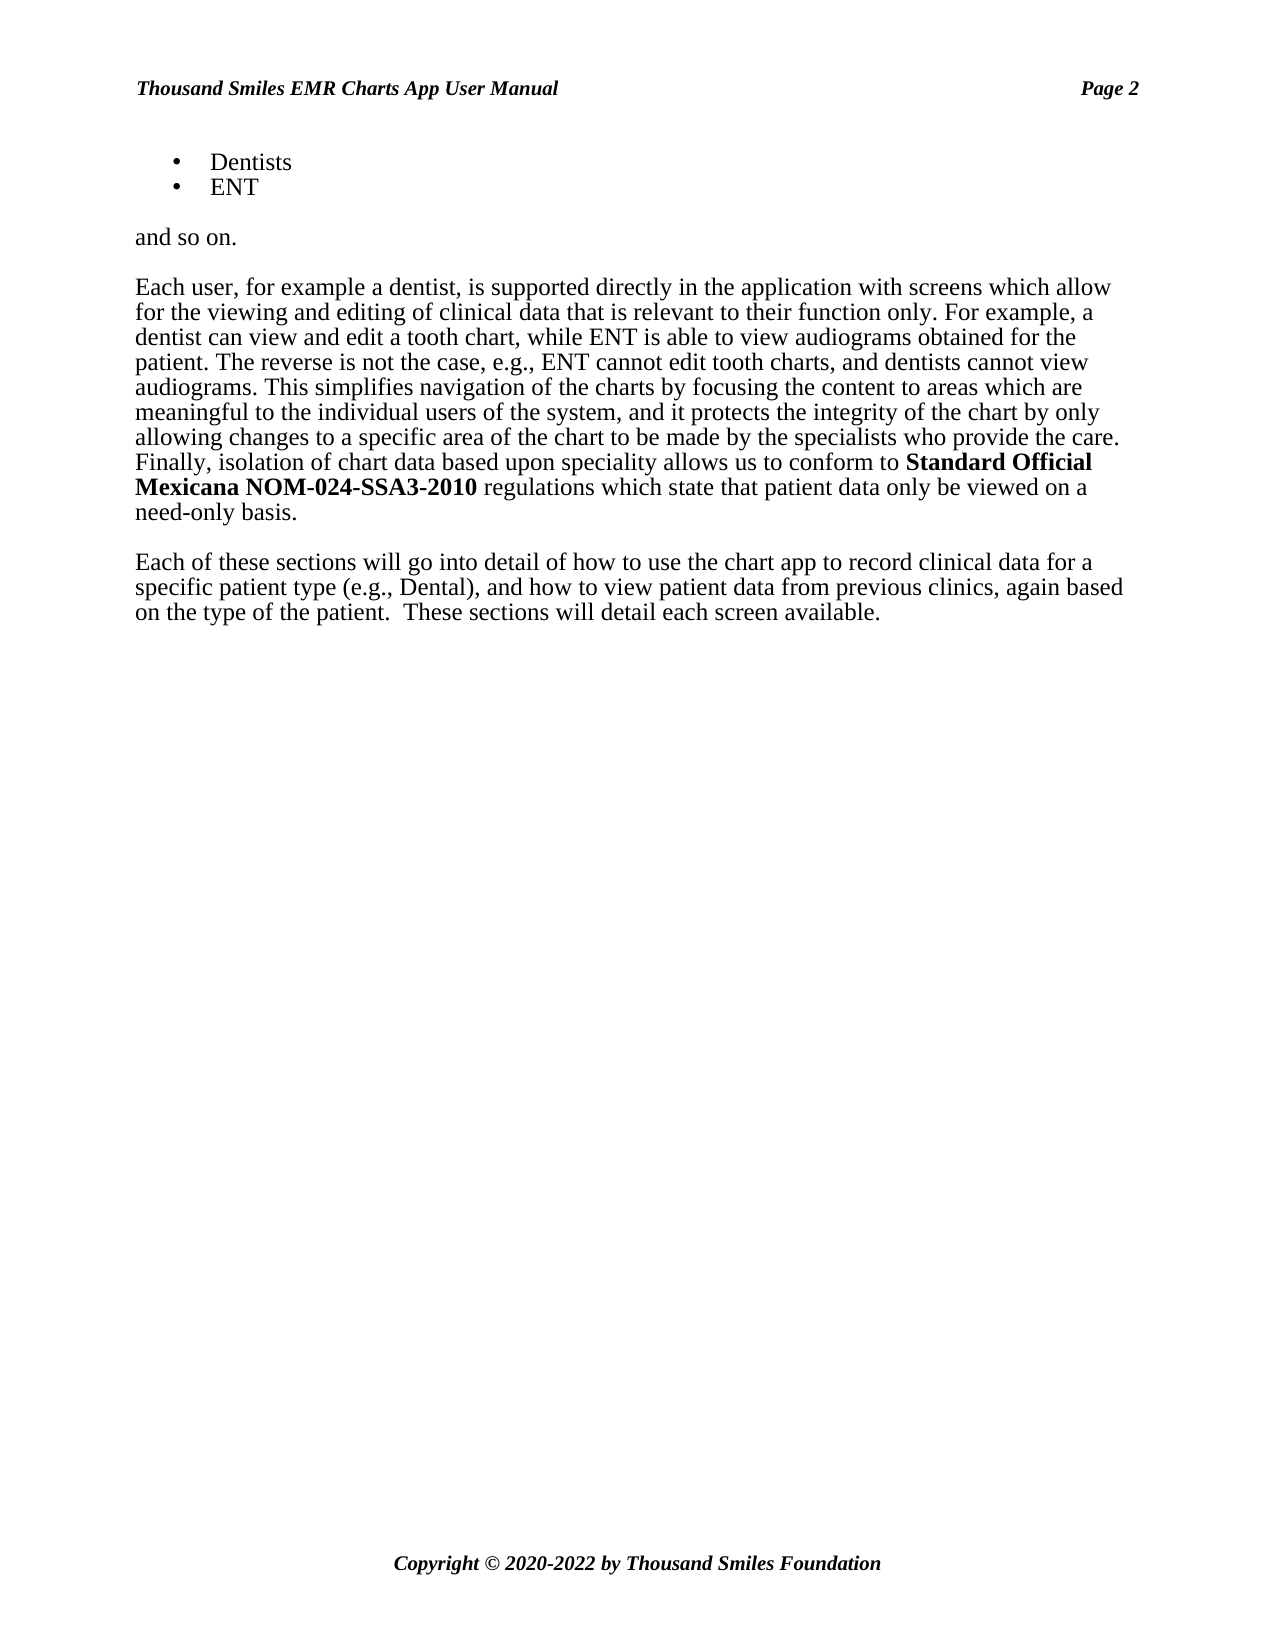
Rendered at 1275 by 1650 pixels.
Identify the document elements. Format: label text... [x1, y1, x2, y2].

list Dentists [172, 150, 1140, 175]
text Each of these sections will go into detail of how to use the chart app to record clinical data for a specific patient type (e.g., Dental), and how to view patient data from previous clinics, again based on the type of the patient. These sections will detail each screen available. [135, 550, 1140, 625]
text and so on. [135, 225, 1140, 250]
list ENT [172, 175, 1140, 200]
text Each user, for example a dentist, is supported directly in the application with screens which allow for the viewing and editing of clinical data that is relevant to their function only. For example, a dentist can view and edit a tooth chart, while ENT is able to view audiograms obtained for the patient. The reverse is not the case, e.g., ENT cannot edit tooth charts, and dentists cannot view audiograms. This simplifies navigation of the charts by focusing the content to areas which are meaningful to the individual users of the system, and it protects the integrity of the chart by only allowing changes to a specific area of the chart to be made by the specialists who provide the care. Finally, isolation of chart data based upon speciality allows us to conform to Standard Official Mexicana NOM-024-SSA3-2010 regulations which state that patient data only be viewed on a need-only basis. [135, 275, 1140, 525]
